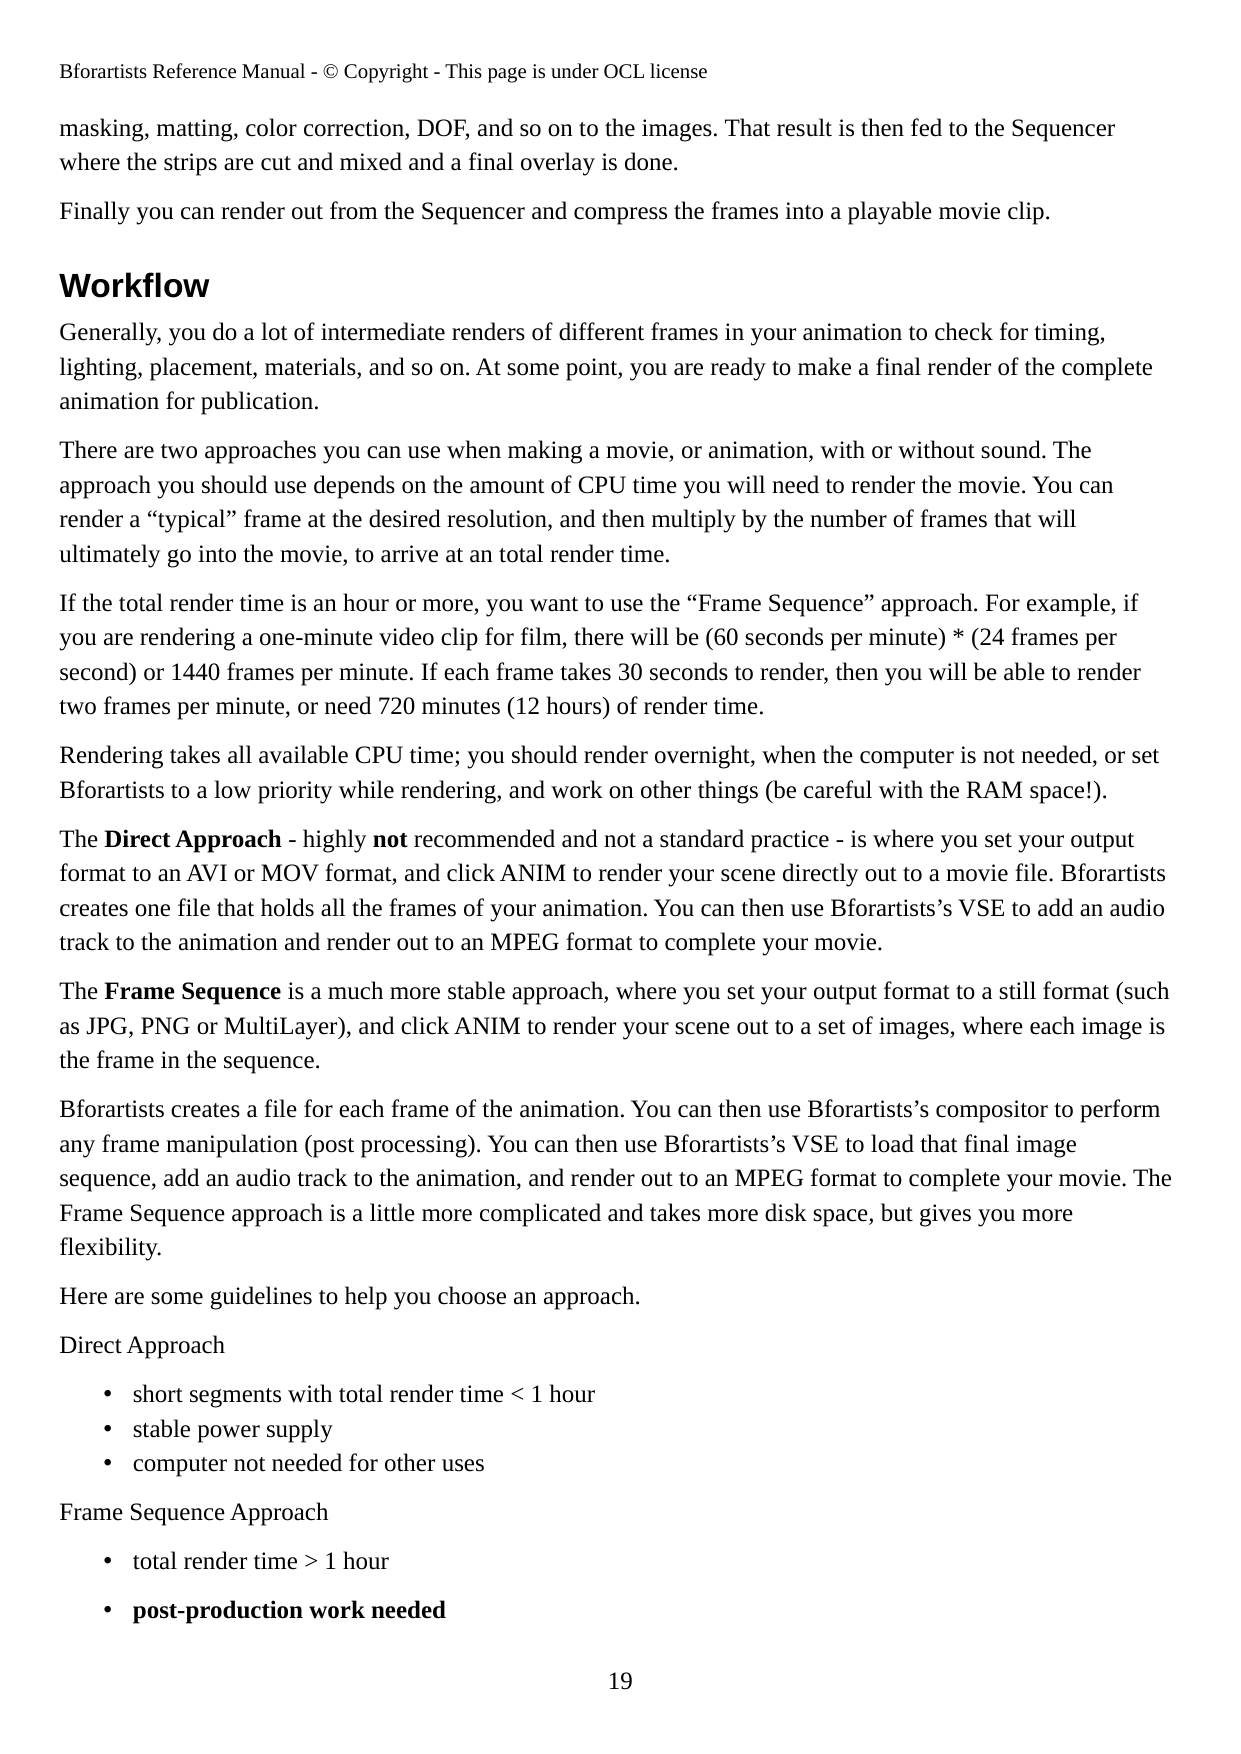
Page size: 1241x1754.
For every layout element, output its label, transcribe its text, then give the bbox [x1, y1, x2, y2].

list short segments with total render time < 1 hour [103, 1379, 1181, 1408]
text If the total render time is an hour or more, you want to use the “Frame Sequence” approach. For example, if you are rendering a one-minute video clip for film, there will be (60 seconds per minute) * (24 frames per second) or 1440 frames per minute. If each frame takes 30 seconds to render, then you will be able to render two frames per minute, or need 720 minutes (12 hours) of render time. [59, 588, 1181, 720]
text Frame Sequence Approach [59, 1497, 1181, 1526]
text Rendering takes all available CPU time; you should render overnight, when the computer is not needed, or set Bforartists to a low priority while rendering, and work on other things (be careful with the RAM space!). [59, 740, 1181, 803]
list stable power supply [103, 1414, 1181, 1443]
list total render time > 1 hour [103, 1546, 1181, 1575]
text masking, matting, color correction, DOF, and so on to the images. That result is then fed to the Sequencer where the strips are cut and mixed and a final overlay is done. [59, 113, 1181, 176]
text Finally you can render out from the Sequencer and compress the frames into a playable movie clip. [59, 196, 1181, 225]
text Here are some guidelines to help you choose an approach. [59, 1281, 1181, 1310]
text There are two approaches you can use when making a movie, or animation, with or without sound. The approach you should use depends on the amount of CPU time you will need to render the movie. You can render a “typical” frame at the desired resolution, and then multiply by the number of frames that will ultimately go into the movie, to arrive at an total render time. [59, 435, 1181, 567]
subtitle post-production work needed [103, 1596, 1181, 1624]
text The Direct Approach - highly not recommended and not a standard practice - is where you set your output format to an AVI or MOV format, and click ANIM to render your scene directly out to a movie file. Bforartists creates one file that holds all the frames of your animation. You can then use Bforartists’s VSE to add an audio track to the animation and render out to an MPEG format to complete your movie. [59, 824, 1181, 956]
text Bforartists creates a file for each frame of the animation. You can then use Bforartists’s compositor to perform any frame manipulation (post processing). You can then use Bforartists’s VSE to load that final image sequence, add an audio track to the animation, and render out to an MPEG format to complete your movie. The Frame Sequence approach is a little more complicated and takes more disk space, but gives you more flexibility. [59, 1094, 1181, 1261]
list computer not needed for other uses [103, 1448, 1181, 1477]
subtitle Workflow [59, 266, 1181, 305]
text Direct Approach [59, 1330, 1181, 1359]
text Generally, you do a lot of intermediate renders of different frames in your animation to check for timing, lighting, placement, materials, and so on. At some point, you are ready to make a final render of the complete animation for publication. [59, 317, 1181, 415]
text The Frame Sequence is a much more stable approach, where you set your output format to a still format (such as JPG, PNG or MultiLayer), and click ANIM to render your scene out to a set of images, where each image is the frame in the sequence. [59, 976, 1181, 1074]
